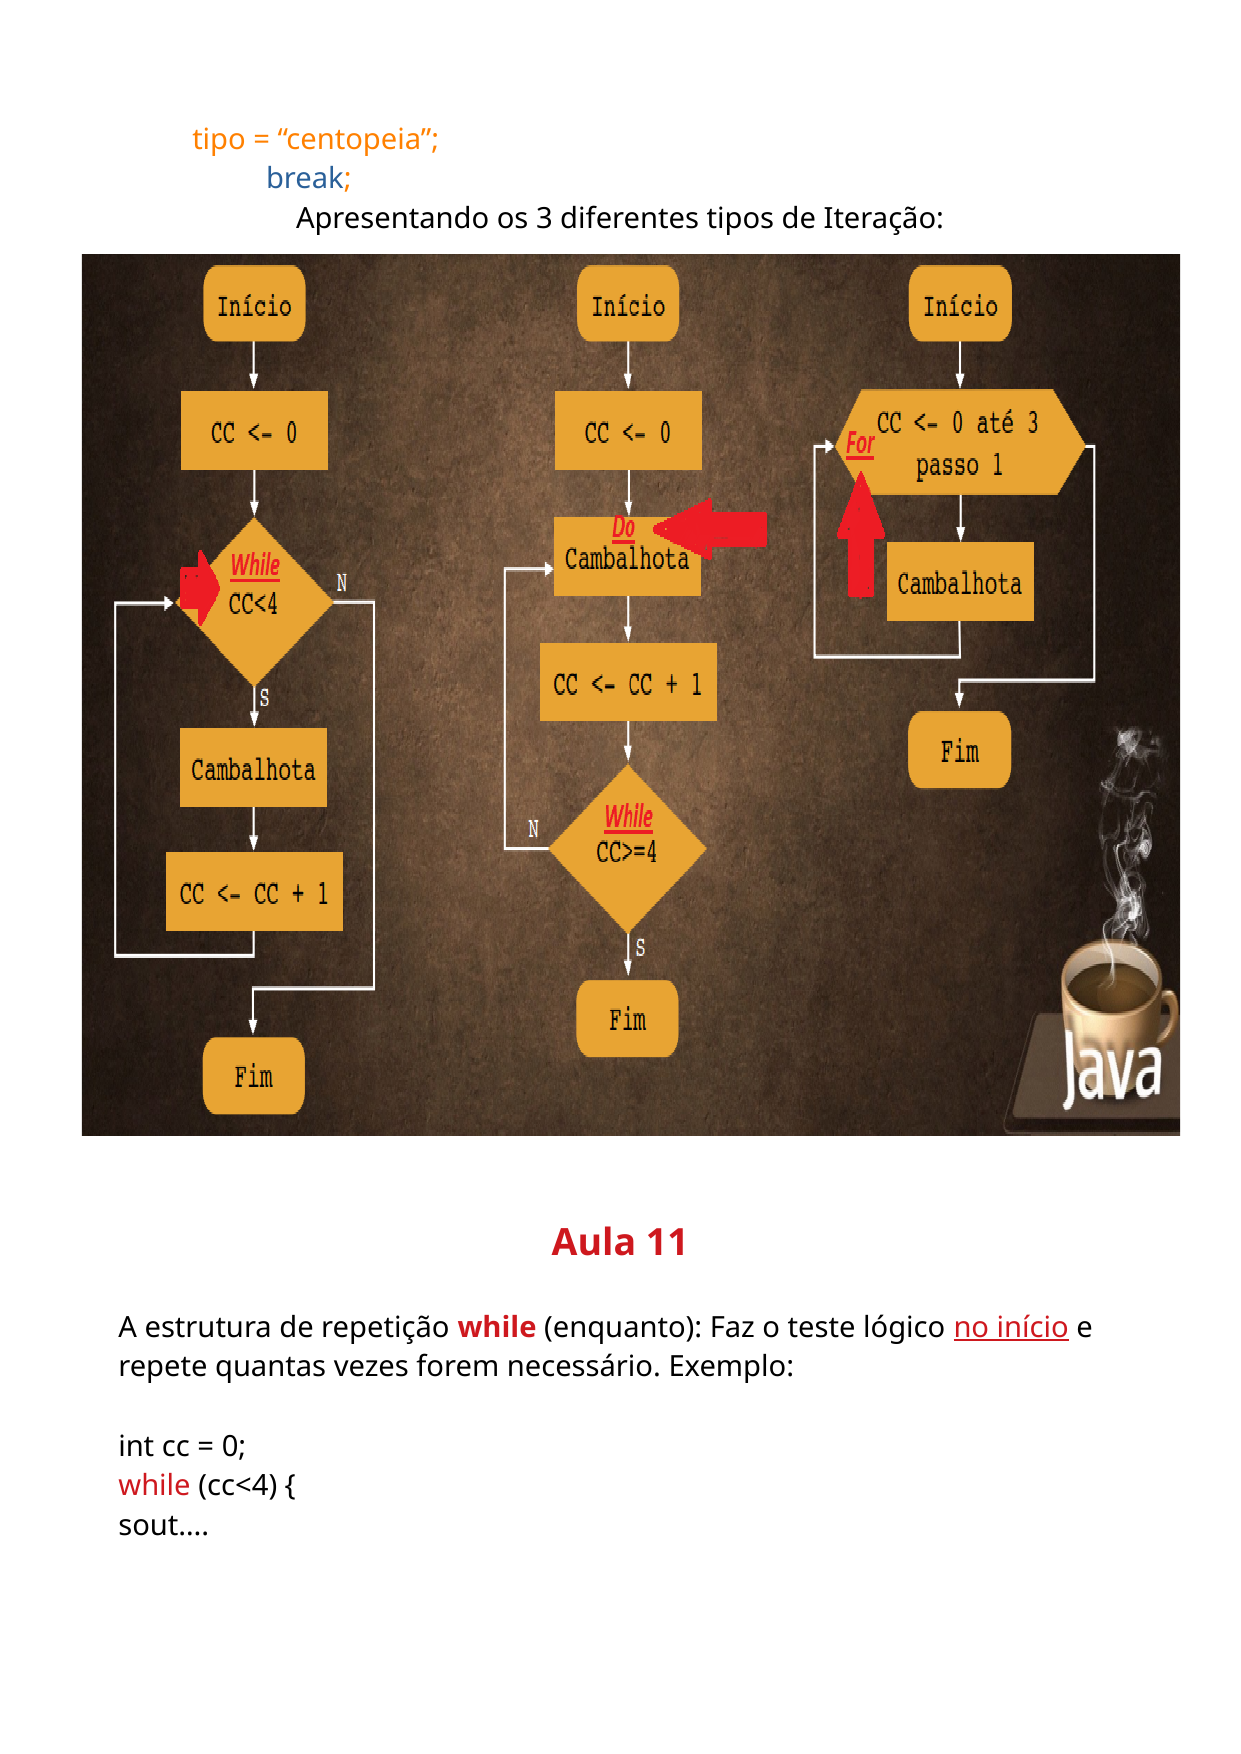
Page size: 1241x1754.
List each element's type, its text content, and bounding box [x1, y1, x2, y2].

text break; [118, 158, 1122, 197]
picture [81, 254, 1181, 1136]
text sout…. [118, 1504, 1122, 1544]
text tipo = “centopeia”; [118, 118, 1122, 158]
text Apresentando os 3 diferentes tipos de Iteração: [118, 197, 1122, 237]
text int cc = 0; [118, 1425, 1122, 1464]
text while (cc<4) { [118, 1464, 1122, 1504]
text A estrutura de repetição while (enquanto): Faz o teste lógico no início e repete quantas vezes forem necessário. Exemplo: [118, 1306, 1122, 1385]
text Aula 11 [118, 1215, 1122, 1266]
